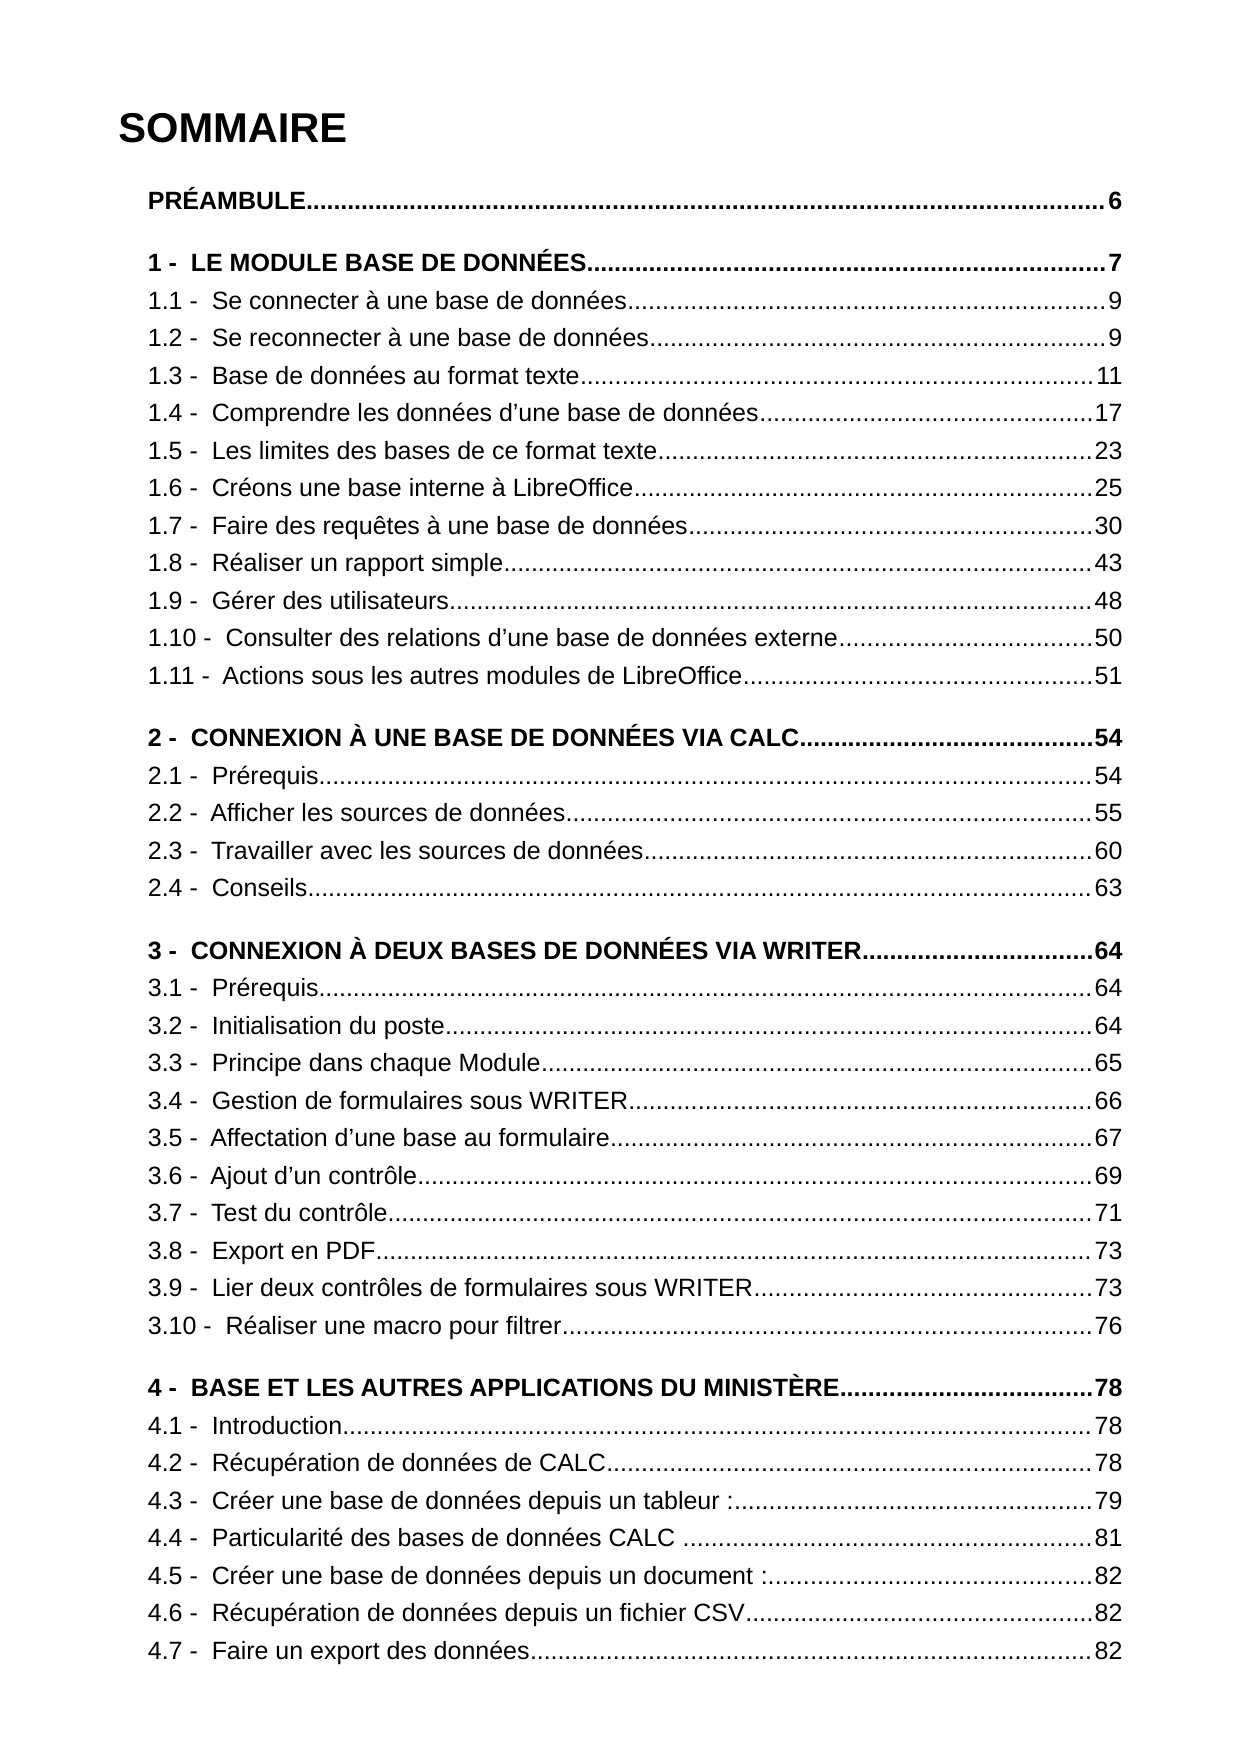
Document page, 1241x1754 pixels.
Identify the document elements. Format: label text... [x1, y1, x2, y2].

subtitle Préambule 6 [148, 189, 1122, 214]
text 1.1 - Se connecter à une base de données 9 [148, 289, 1122, 314]
subtitle 1 - Le module base de données 7 [148, 252, 1122, 277]
text 1.7 - Faire des requêtes à une base de données 30 [148, 514, 1122, 539]
text 3.1 - Prérequis 64 [148, 977, 1122, 1002]
text 2.1 - Prérequis 54 [148, 764, 1122, 789]
text 4.2 - Récupération de données de CALC 78 [148, 1452, 1122, 1477]
subtitle 2 - Connexion à une base de données via CALC 54 [148, 727, 1122, 752]
text 2.2 - Afficher les sources de données 55 [148, 802, 1122, 827]
text 3.2 - Initialisation du poste 64 [148, 1014, 1122, 1039]
text 2.3 - Travailler avec les sources de données 60 [148, 839, 1122, 864]
text 1.10 - Consulter des relations d’une base de données externe 50 [148, 627, 1122, 652]
subtitle SOMMAIRE [118, 104, 1122, 152]
text 1.11 - Actions sous les autres modules de LibreOffice 51 [148, 664, 1122, 689]
text 1.5 - Les limites des bases de ce format texte 23 [148, 439, 1122, 464]
text 2.4 - Conseils 63 [148, 877, 1122, 902]
text 1.9 - Gérer des utilisateurs 48 [148, 589, 1122, 614]
text 4.1 - Introduction 78 [148, 1414, 1122, 1439]
text 3.9 - Lier deux contrôles de formulaires sous WRITER 73 [148, 1277, 1122, 1302]
text 3.3 - Principe dans chaque Module 65 [148, 1052, 1122, 1077]
text 3.7 - Test du contrôle 71 [148, 1202, 1122, 1227]
text 3.10 - Réaliser une macro pour filtrer 76 [148, 1314, 1122, 1339]
text 1.8 - Réaliser un rapport simple 43 [148, 552, 1122, 577]
text 3.4 - Gestion de formulaires sous WRITER 66 [148, 1089, 1122, 1114]
text 1.4 - Comprendre les données d’une base de données 17 [148, 402, 1122, 427]
text 4.7 - Faire un export des données 82 [148, 1639, 1122, 1664]
text 4.3 - Créer une base de données depuis un tableur : 79 [148, 1489, 1122, 1514]
text 4.5 - Créer une base de données depuis un document : 82 [148, 1564, 1122, 1589]
text 1.2 - Se reconnecter à une base de données 9 [148, 327, 1122, 352]
text 3.8 - Export en PDF 73 [148, 1239, 1122, 1264]
text 3.6 - Ajout d’un contrôle 69 [148, 1164, 1122, 1189]
text 4.4 - Particularité des bases de données CALC 81 [148, 1527, 1122, 1552]
text 3.5 - Affectation d’une base au formulaire 67 [148, 1127, 1122, 1152]
text 1.3 - Base de données au format texte 11 [148, 364, 1122, 389]
text 1.6 - Créons une base interne à LibreOffice 25 [148, 477, 1122, 502]
subtitle 4 - Base et les autres applications du Ministère 78 [148, 1377, 1122, 1402]
text 4.6 - Récupération de données depuis un fichier CSV 82 [148, 1602, 1122, 1627]
subtitle 3 - Connexion à deux bases de données via Writer 64 [148, 939, 1122, 964]
